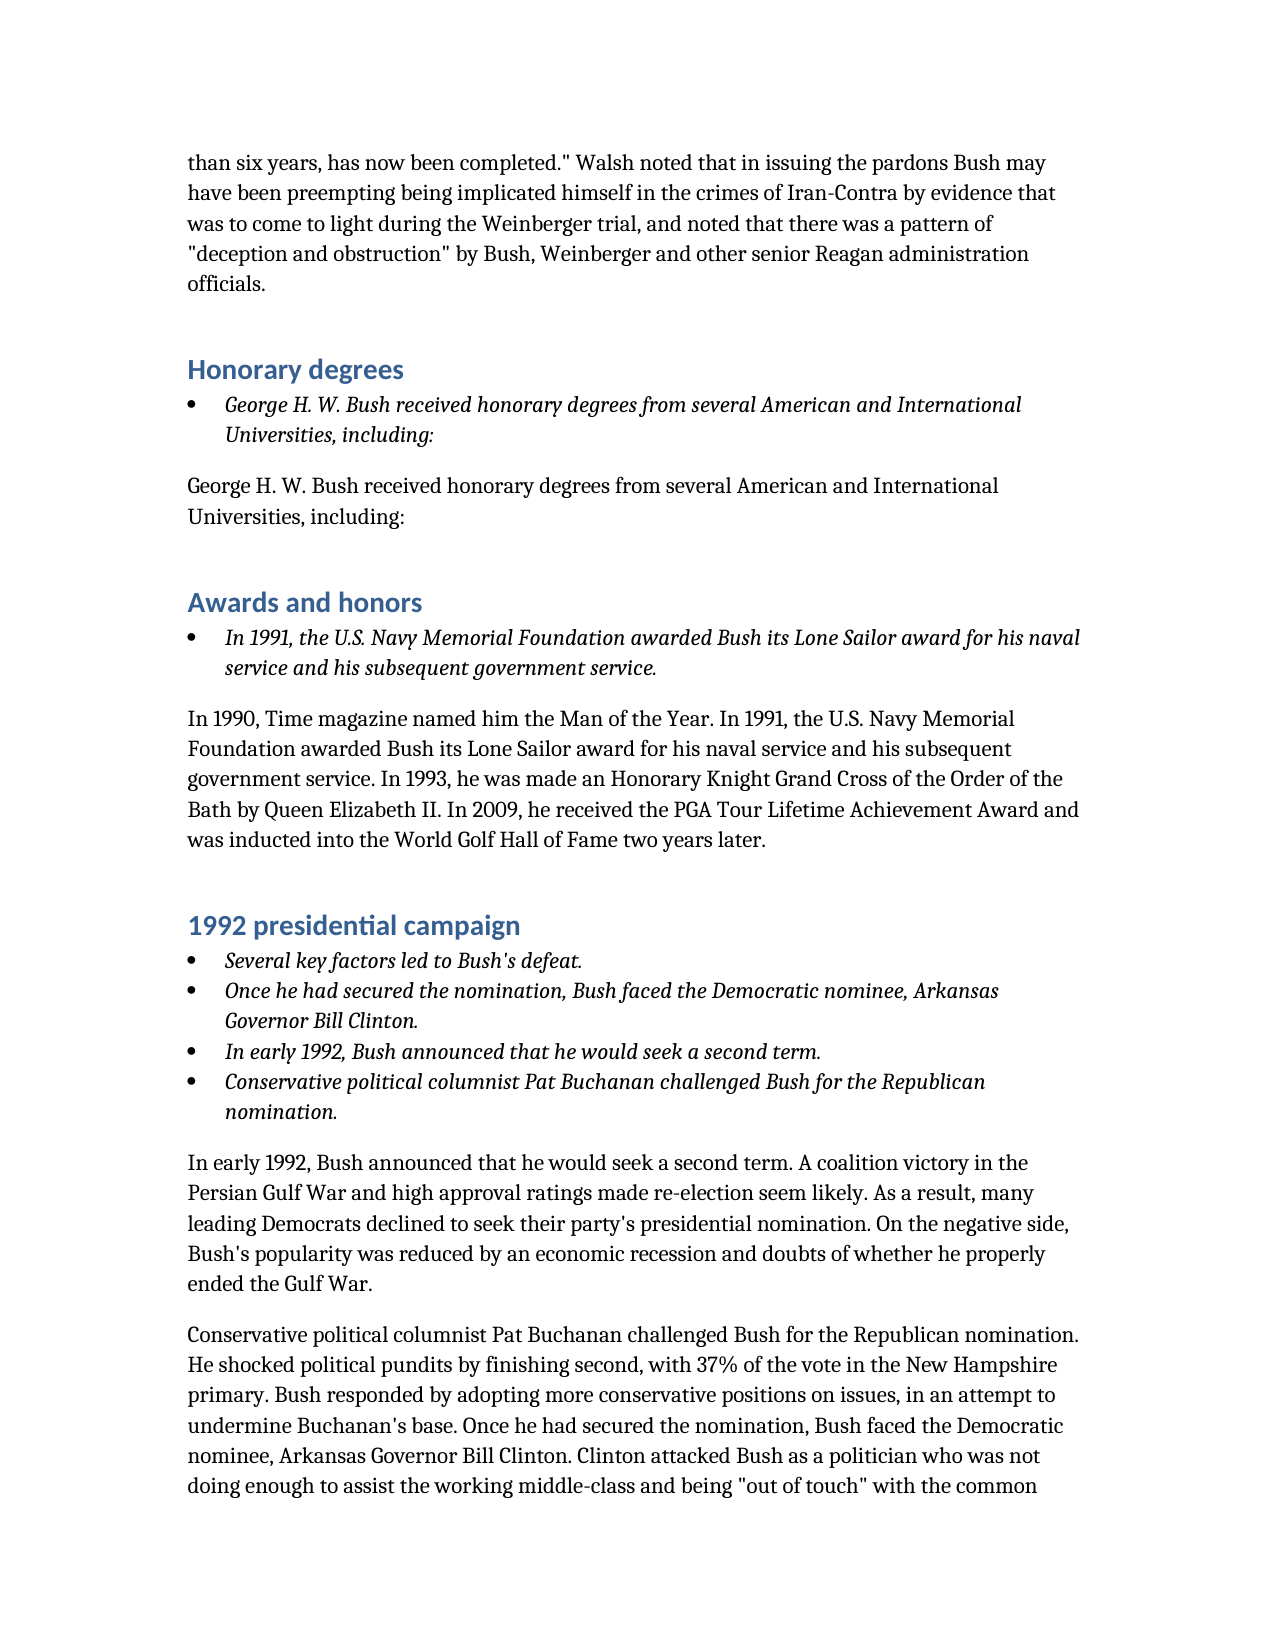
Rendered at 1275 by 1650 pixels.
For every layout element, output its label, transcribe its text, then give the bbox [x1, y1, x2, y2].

list In early 1992, Bush announced that he would seek a second term. [187, 1038, 1087, 1065]
subtitle Honorary degrees [187, 351, 1087, 387]
list Once he had secured the nomination, Bush faced the Democratic nominee, Arkansas Governor Bill Clinton. [187, 978, 1087, 1034]
subtitle 1992 presidential campaign [187, 907, 1087, 942]
list In 1991, the U.S. Navy Memorial Foundation awarded Bush its Lone Sailor award for his naval service and his subsequent government service. [187, 624, 1087, 681]
text In early 1992, Bush announced that he would seek a second term. A coalition victory in the Persian Gulf War and high approval ratings made re-election seem likely. As a result, many leading Democrats declined to seek their party's presidential nomination. On the negative side, Bush's popularity was reduced by an economic recession and doubts of whether he properly ended the Gulf War. [187, 1150, 1087, 1297]
text than six years, has now been completed." Walsh noted that in issuing the pardons Bush may have been preempting being implicated himself in the crimes of Iran-Contra by evidence that was to come to light during the Weinberger trial, and noted that there was a pattern of "deception and obstruction" by Bush, Weinberger and other senior Reagan administration officials. [187, 150, 1087, 297]
list Conservative political columnist Pat Buchanan challenged Bush for the Republican nomination. [187, 1069, 1087, 1125]
text Conservative political columnist Pat Buchanan challenged Bush for the Republican nomination. He shocked political pundits by finishing second, with 37% of the vote in the New Hampshire primary. Bush responded by adopting more conservative positions on issues, in an attempt to undermine Buchanan's base. Once he had secured the nomination, Bush faced the Democratic nominee, Arkansas Governor Bill Clinton. Clinton attacked Bush as a politician who was not doing enough to assist the working middle-class and being "out of touch" with the common [187, 1322, 1087, 1499]
text In 1990, Time magazine named him the Man of the Year. In 1991, the U.S. Navy Memorial Foundation awarded Bush its Lone Sailor award for his naval service and his subsequent government service. In 1993, he was made an Honorary Knight Grand Cross of the Order of the Bath by Queen Elizabeth II. In 2009, he received the PGA Tour Lifetime Achievement Award and was inducted into the World Golf Hall of Fame two years later. [187, 706, 1087, 853]
text George H. W. Bush received honorary degrees from several American and International Universities, including: [187, 473, 1087, 530]
list Several key factors led to Bush's defeat. [187, 948, 1087, 974]
subtitle Awards and honors [187, 584, 1087, 619]
list George H. W. Bush received honorary degrees from several American and International Universities, including: [187, 392, 1087, 448]
